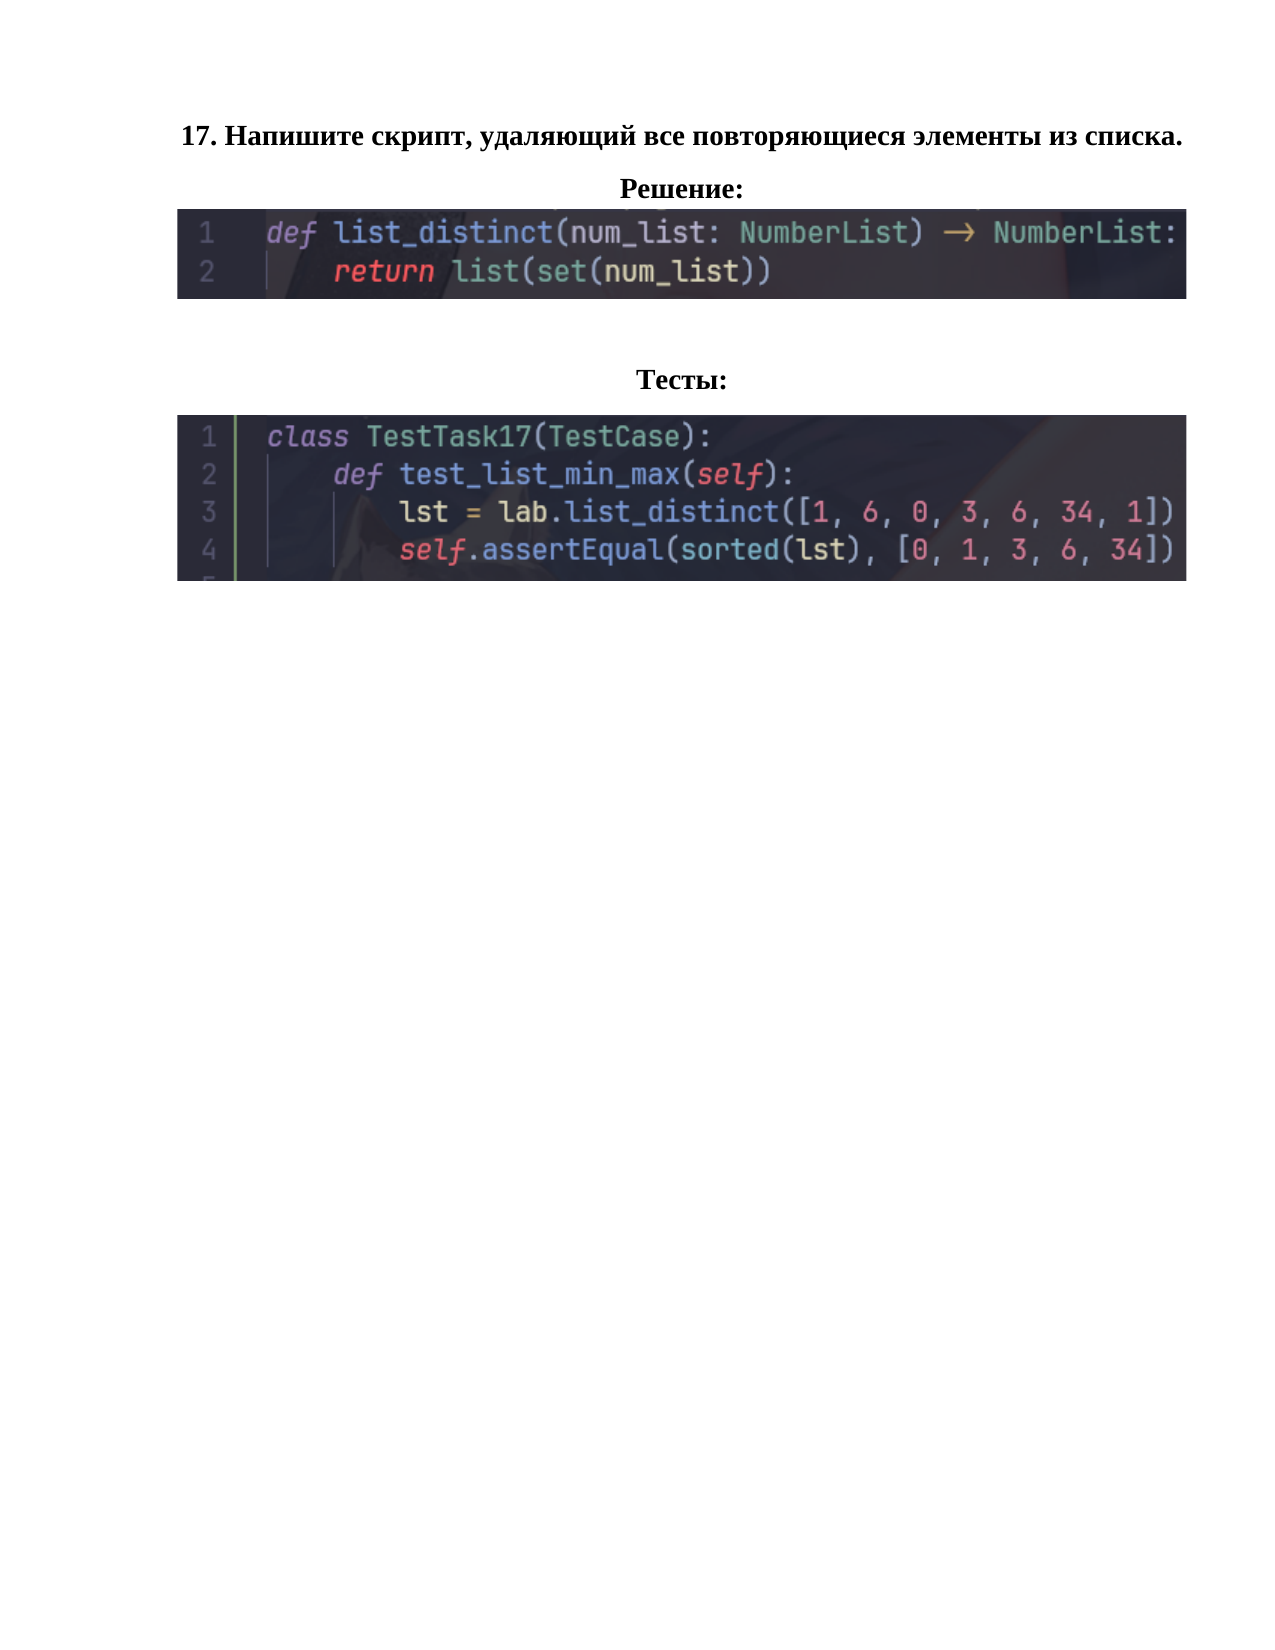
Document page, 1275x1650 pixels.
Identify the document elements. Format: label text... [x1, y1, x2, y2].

text Решение: [177, 171, 1186, 205]
picture [177, 209, 1187, 299]
picture [177, 415, 1187, 581]
text Тесты: [177, 362, 1186, 396]
text 17. Напишите скрипт, удаляющий все повторяющиеся элементы из списка. [177, 118, 1186, 152]
